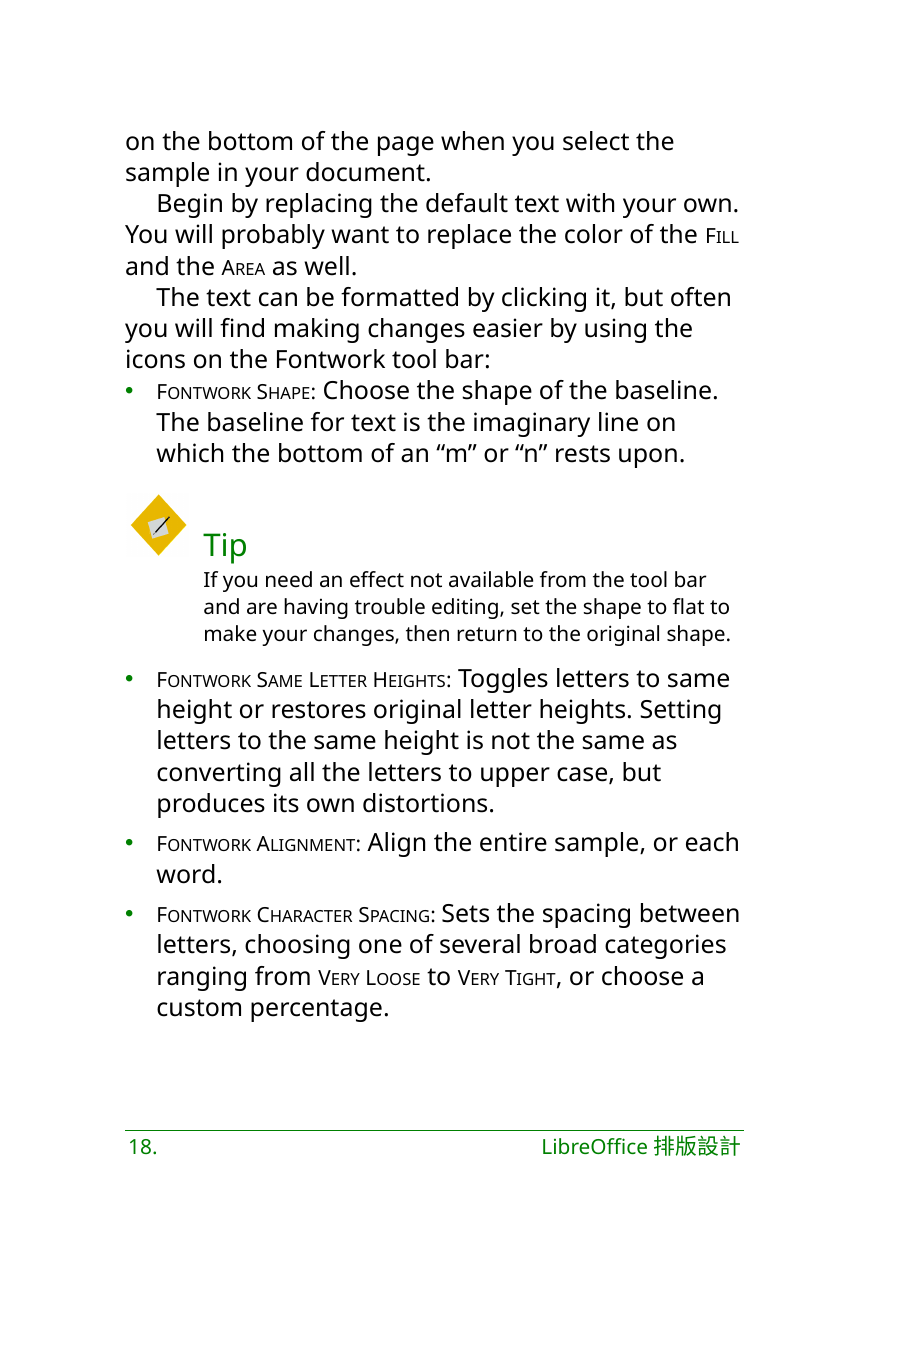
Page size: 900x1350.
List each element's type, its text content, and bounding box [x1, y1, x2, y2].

text on the bottom of the page when you select the sample in your document. [125, 125, 744, 187]
text The text can be formatted by clicking it, but often you will find making changes easier by using the icons on the Fontwork tool bar: [125, 281, 744, 375]
text Begin by replacing the default text with your own. You will probably want to replace the color of the Fill and the Area as well. [125, 187, 744, 281]
list Fontwork Character Spacing: Sets the spacing between letters, choosing one of several broad categories ranging from Very Loose to Very Tight, or choose a custom percentage. [125, 898, 744, 1023]
text If you need an effect not available from the tool bar and are having trouble editing, set the shape to flat to make your changes, then return to the original shape. [203, 565, 744, 647]
list Fontwork Alignment: Align the entire sample, or each word. [125, 827, 744, 889]
list Fontwork Shape: Choose the shape of the baseline. The baseline for text is the imaginary line on which the bottom of an “m” or “n” rests upon. [125, 375, 744, 469]
list Tip [125, 493, 744, 565]
list Fontwork Same Letter Heights: Toggles letters to same height or restores original letter heights. Setting letters to the same height is not the same as converting all the letters to upper case, but produces its own distortions. [125, 662, 744, 818]
picture [126, 493, 189, 557]
